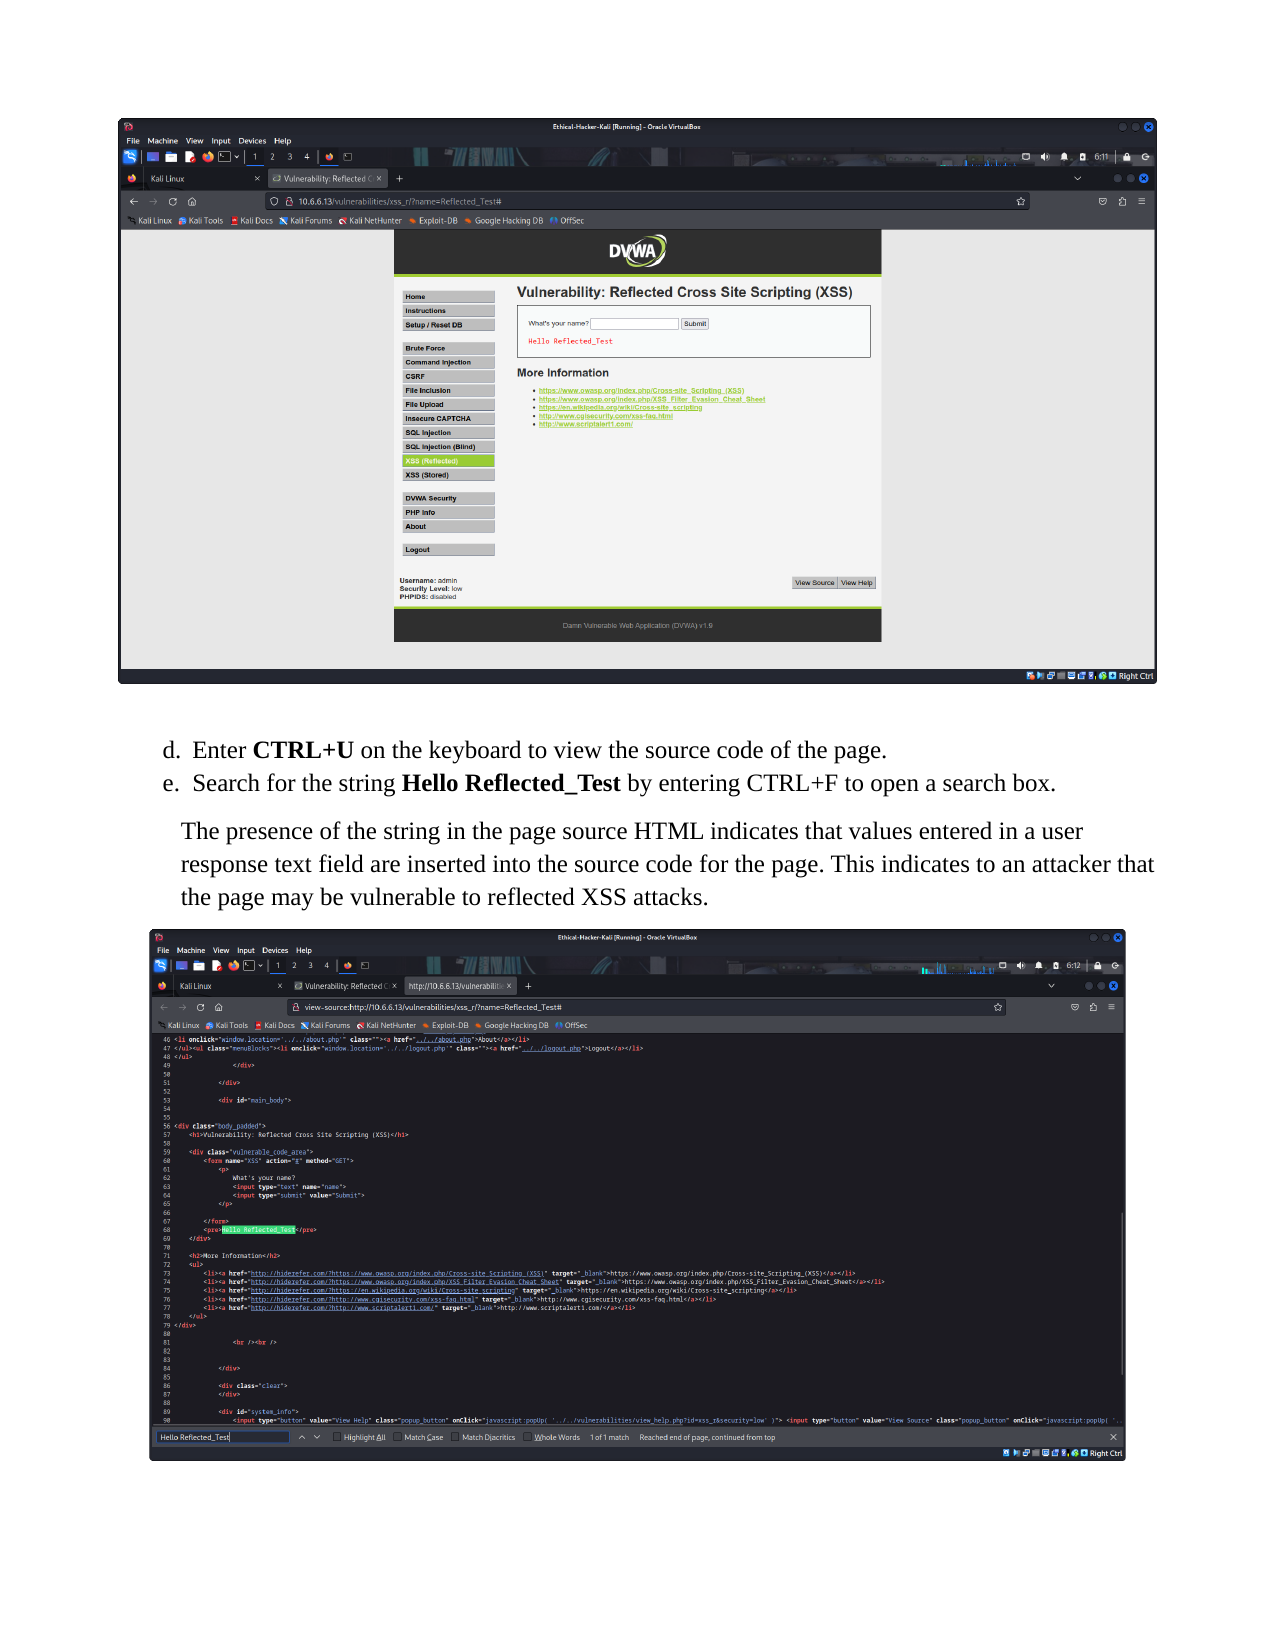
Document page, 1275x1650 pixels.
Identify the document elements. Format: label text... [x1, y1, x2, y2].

list Search for the string Hello Reflected_Test by entering CTRL+F to open a search box. [162, 768, 1157, 797]
picture [118, 118, 1157, 684]
list Enter CTRL+U on the keyboard to view the source code of the page. [162, 735, 1157, 764]
picture [149, 929, 1126, 1461]
text The presence of the string in the page source HTML indicates that values entered in a user response text field are inserted into the source code for the page. This indicates to an attacker that the page may be vulnerable to reflected XSS attacks. [181, 816, 1157, 911]
